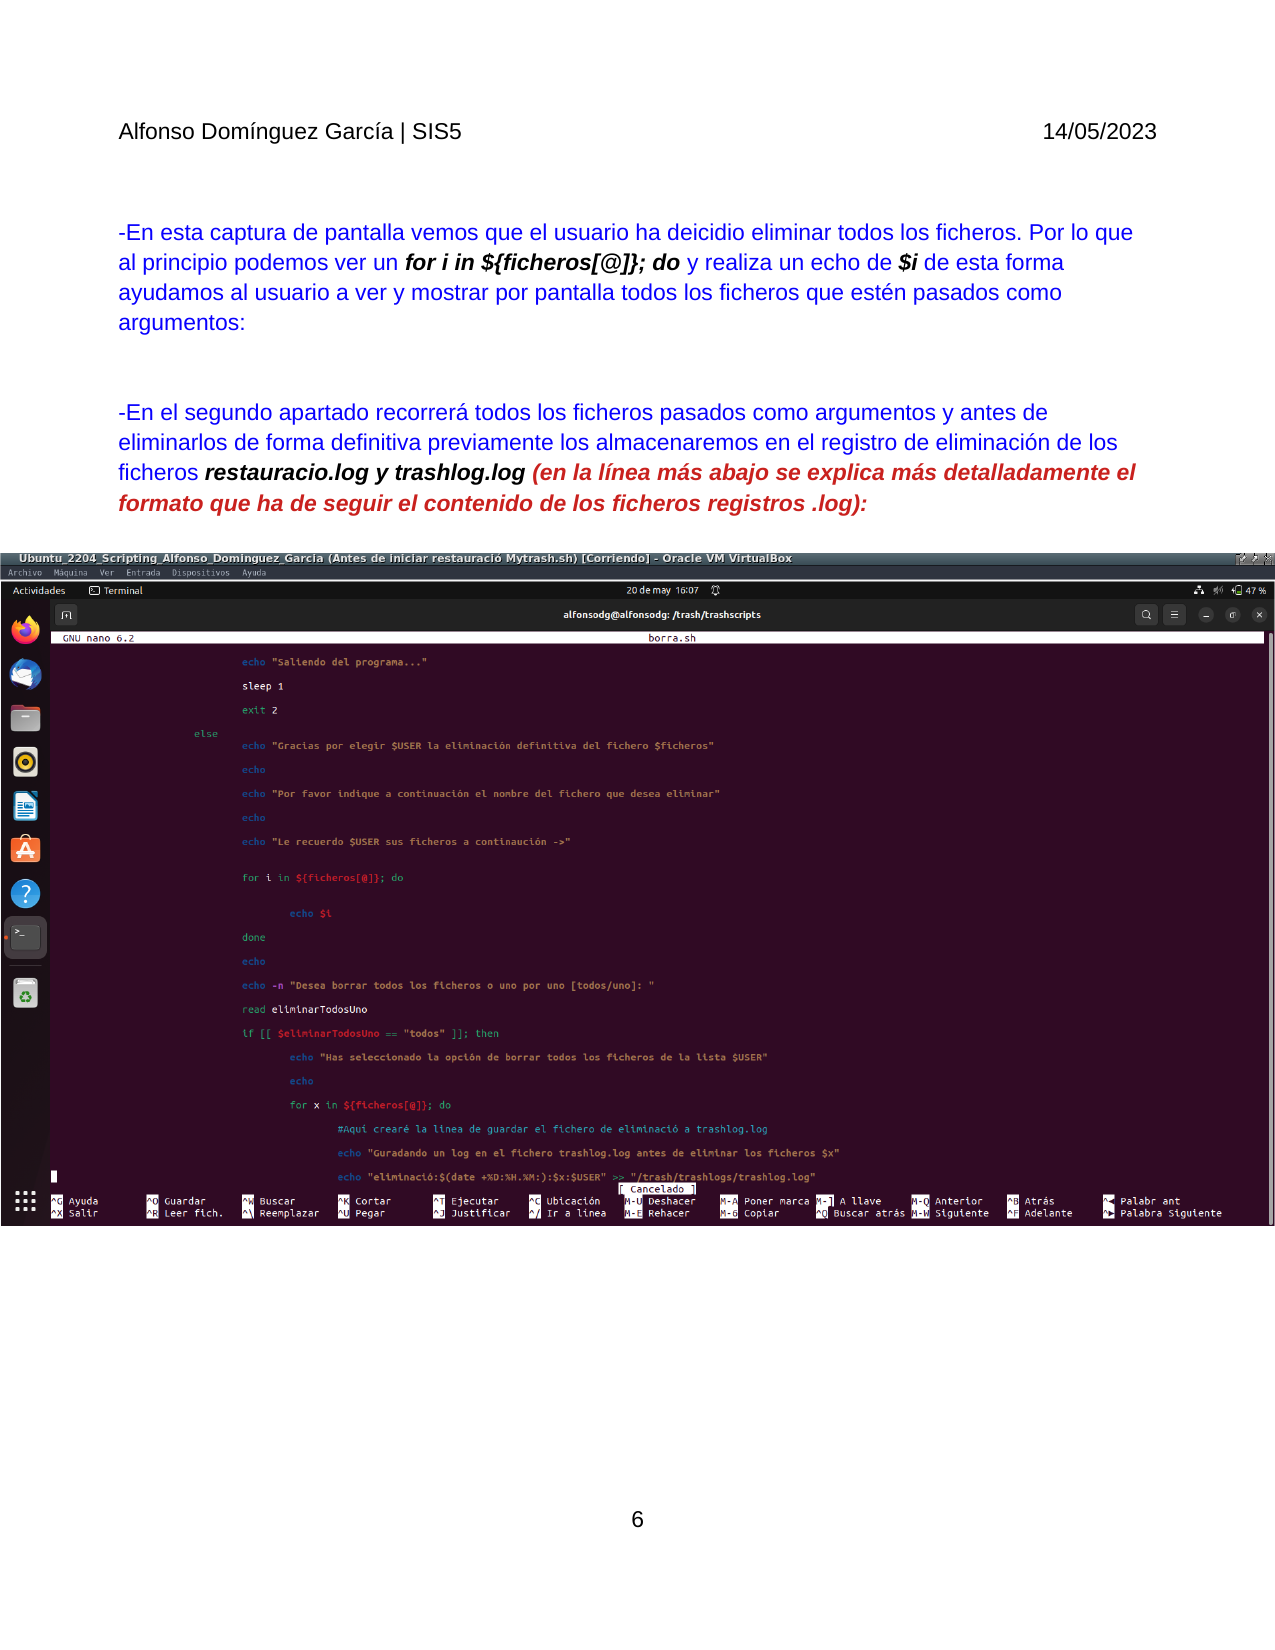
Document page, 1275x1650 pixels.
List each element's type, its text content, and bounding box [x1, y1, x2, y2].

picture [0, 553, 1275, 1226]
text -En esta captura de pantalla vemos que el usuario ha deicidio eliminar todos los ficheros. Por lo que al principio podemos ver un for i in ${ficheros[@]}; do y realiza un echo de $i de esta forma ayudamos al usuario a ver y mostrar por pantalla todos los ficheros que estén pasados como argumentos: [118, 219, 1157, 336]
text -En el segundo apartado recorrerá todos los ficheros pasados como argumentos y antes de eliminarlos de forma definitiva previamente los almacenaremos en el registro de eliminación de los ficheros restauracio.log y trashlog.log (en la línea más abajo se explica más detalladamente el formato que ha de seguir el contenido de los ficheros registros .log): [118, 399, 1157, 516]
